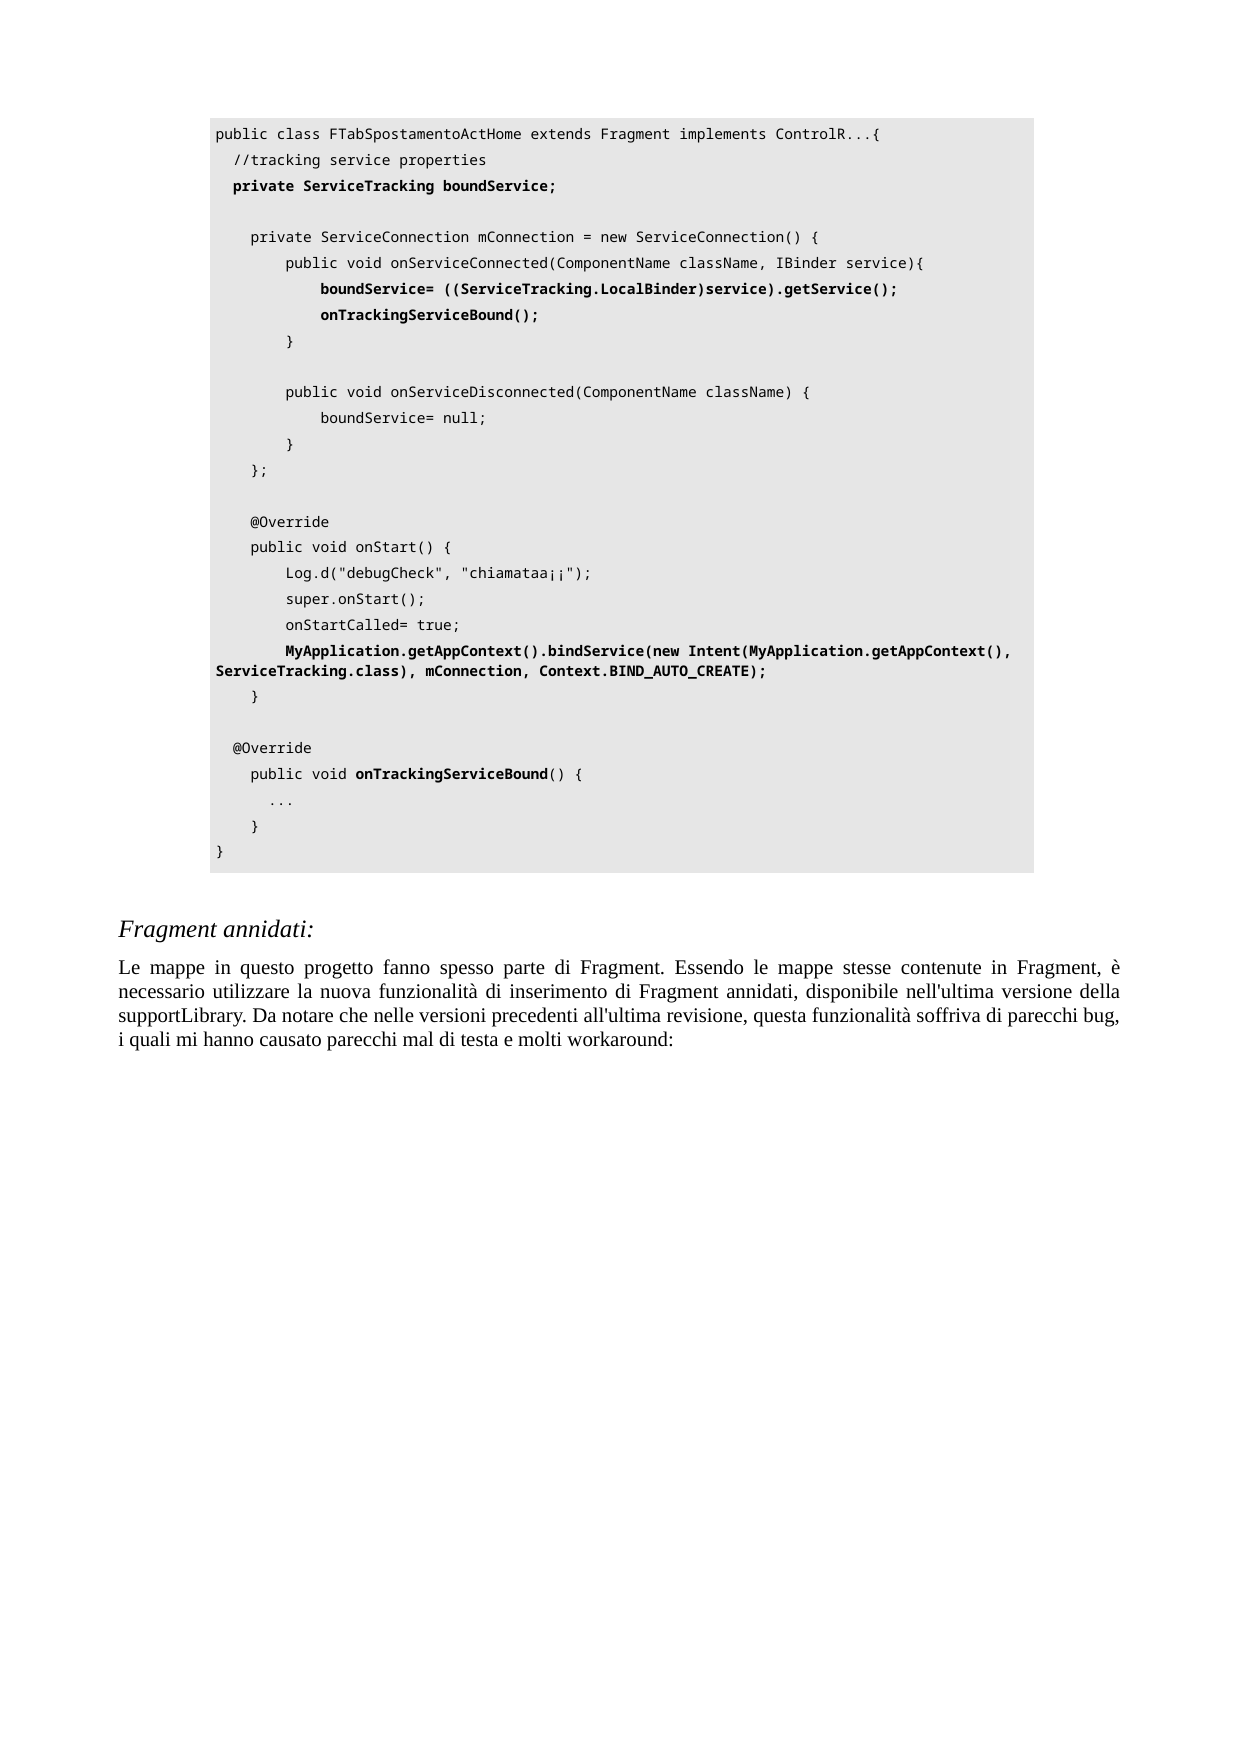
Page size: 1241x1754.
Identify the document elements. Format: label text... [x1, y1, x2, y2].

subtitle Fragment annidati: [118, 914, 1122, 943]
text Le mappe in questo progetto fanno spesso parte di Fragment. Essendo le mappe stesse contenute in Fragment, è necessario utilizzare la nuova funzionalità di inserimento di Fragment annidati, disponibile nell'ultima versione della supportLibrary. Da notare che nelle versioni precedenti all'ultima revisione, questa funzionalità soffriva di parecchi bug, i quali mi hanno causato parecchi mal di testa e molti workaround: [118, 955, 1122, 1051]
table_header public class FTabSpostamentoActHome extends Fragment implements ControlR...{ //tracking service properties private ServiceTracking boundService; private ServiceConnection mConnection = new ServiceConnection() { public void onServiceConnected(ComponentName className, IBinder service){ boundService= ((ServiceTracking.LocalBinder)service).getService(); onTrackingServiceBound(); } public void onServiceDisconnected(ComponentName className) { boundService= null; } }; @Override public void onStart() { Log.d("debugCheck", "chiamataa¡¡"); super.onStart(); onStartCalled= true; MyApplication.getAppContext().bindService(new Intent(MyApplication.getAppContext(), ServiceTracking.class), mConnection, Context.BIND_AUTO_CREATE); } @Override public void onTrackingServiceBound() { ... } } [210, 118, 1034, 873]
